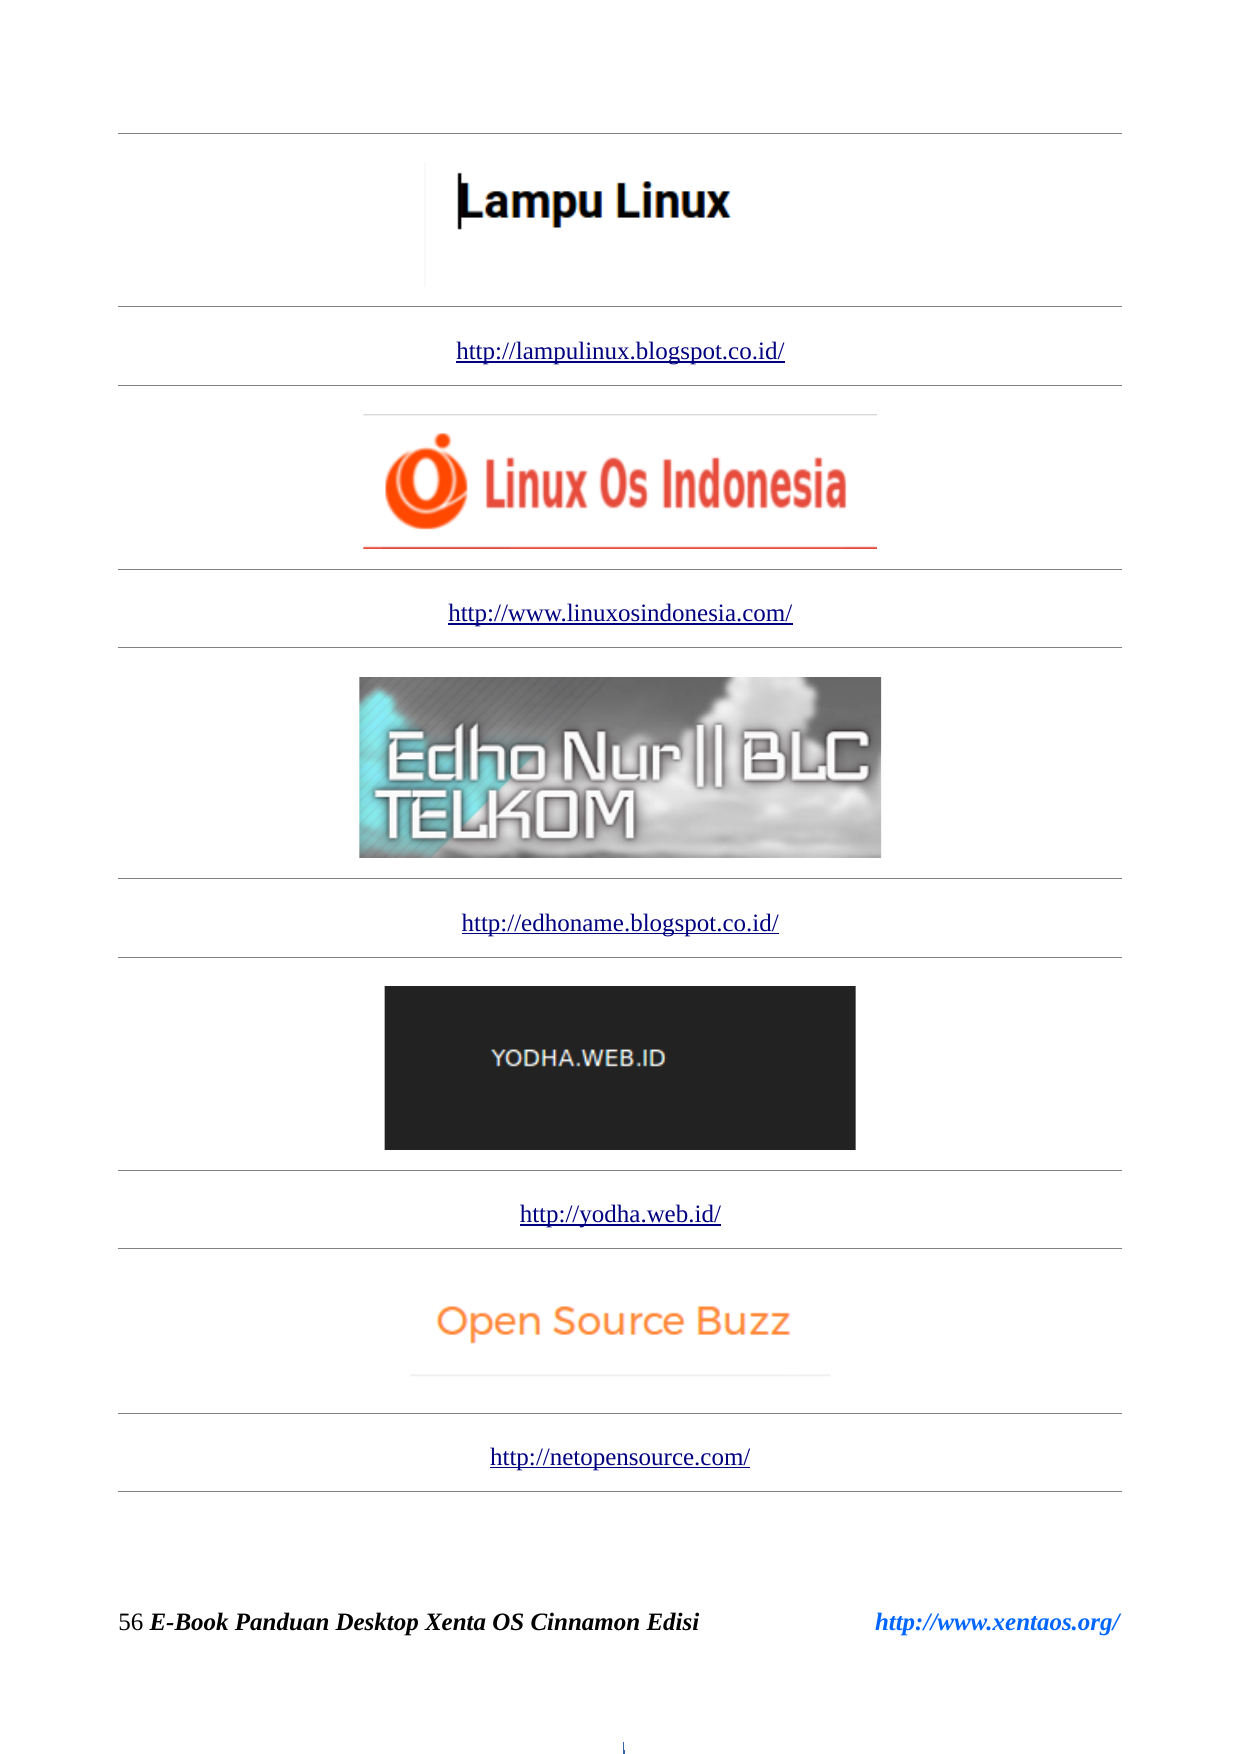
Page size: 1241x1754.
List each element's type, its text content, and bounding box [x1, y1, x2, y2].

picture [424, 162, 816, 287]
text http://netopensource.com/ [118, 1442, 1122, 1471]
text http://www.linuxosindonesia.com/ [118, 598, 1122, 627]
picture [409, 1278, 831, 1393]
picture [384, 986, 856, 1150]
picture [363, 414, 877, 549]
text http://edhoname.blogspot.co.id/ [118, 908, 1122, 937]
picture [359, 677, 882, 858]
text http://lampulinux.blogspot.co.id/ [118, 336, 1122, 365]
text http://yodha.web.id/ [118, 1199, 1122, 1228]
